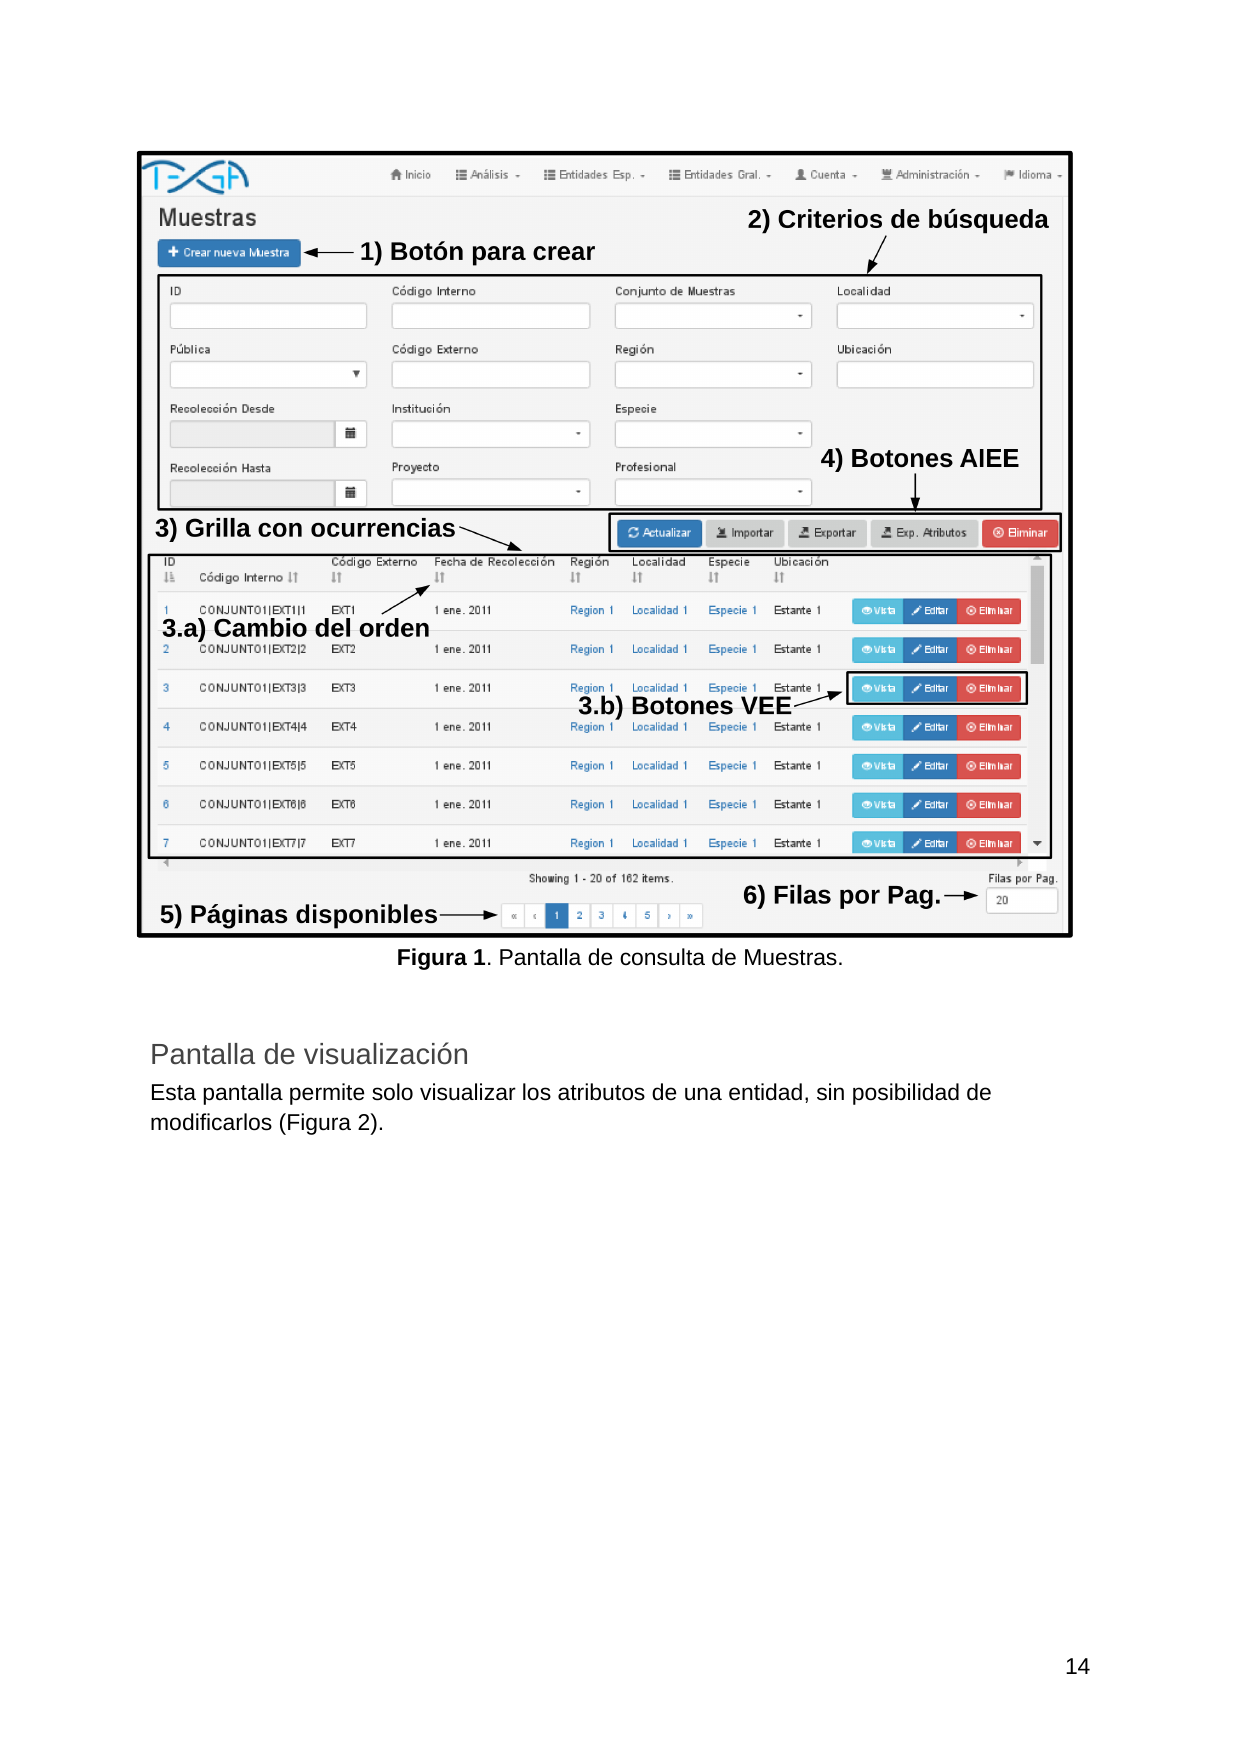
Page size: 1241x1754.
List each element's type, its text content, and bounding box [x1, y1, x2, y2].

picture [134, 150, 1075, 940]
text Figura 1. Pantalla de consulta de Muestras. [150, 943, 1090, 970]
text Esta pantalla permite solo visualizar los atributos de una entidad, sin posibilidad de modificarlos (Figura 2). [150, 1079, 1090, 1136]
subtitle Pantalla de visualización [150, 1037, 1090, 1071]
